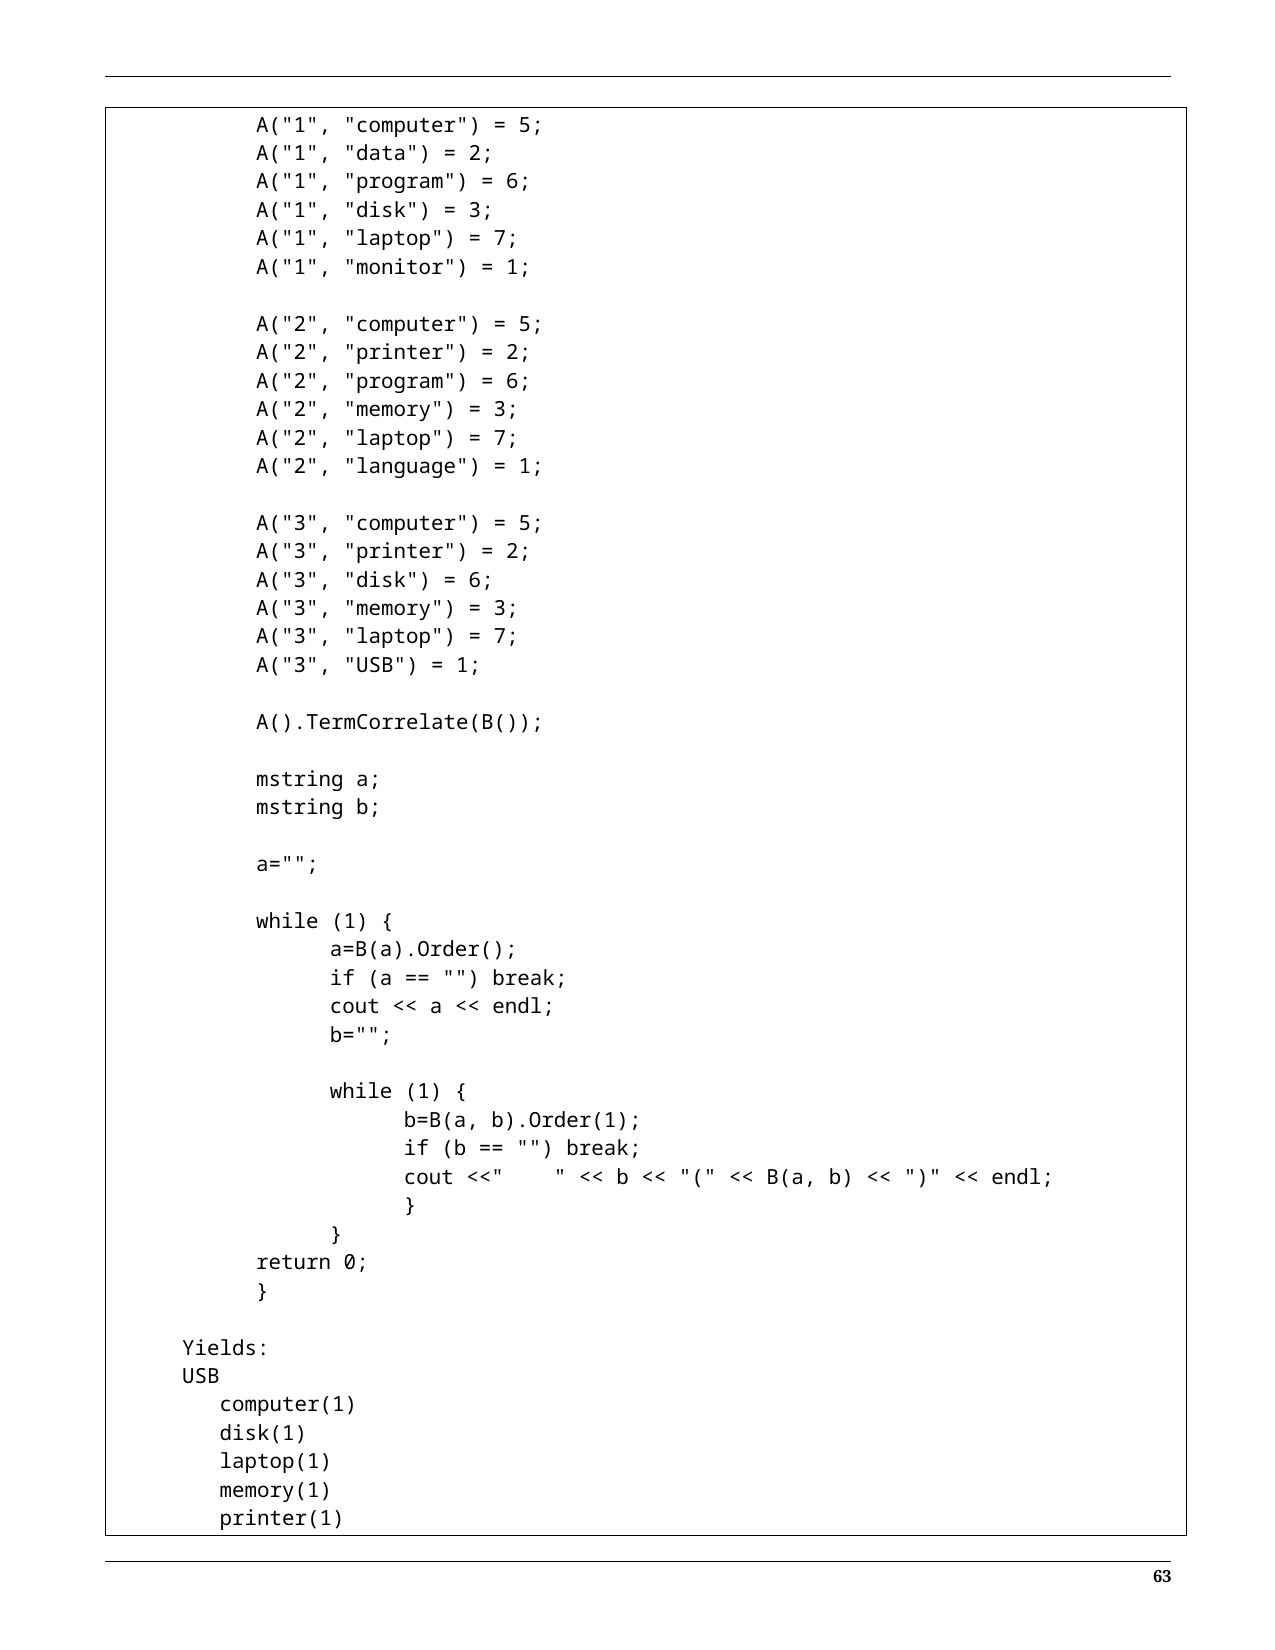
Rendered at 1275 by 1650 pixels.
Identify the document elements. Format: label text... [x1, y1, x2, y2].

table_header A("1", "computer") = 5; A("1", "data") = 2; A("1", "program") = 6; A("1", "disk") = 3; A("1", "laptop") = 7; A("1", "monitor") = 1; A("2", "computer") = 5; A("2", "printer") = 2; A("2", "program") = 6; A("2", "memory") = 3; A("2", "laptop") = 7; A("2", "language") = 1; A("3", "computer") = 5; A("3", "printer") = 2; A("3", "disk") = 6; A("3", "memory") = 3; A("3", "laptop") = 7; A("3", "USB") = 1; A().TermCorrelate(B()); mstring a; mstring b; a=""; while (1) { a=B(a).Order(); if (a == "") break; cout << a << endl; b=""; while (1) { b=B(a, b).Order(1); if (b == "") break; cout <<" " << b << "(" << B(a, b) << ")" << endl; } } return 0; } Yields: USB computer(1) disk(1) laptop(1) memory(1) printer(1) [106, 108, 1186, 1535]
